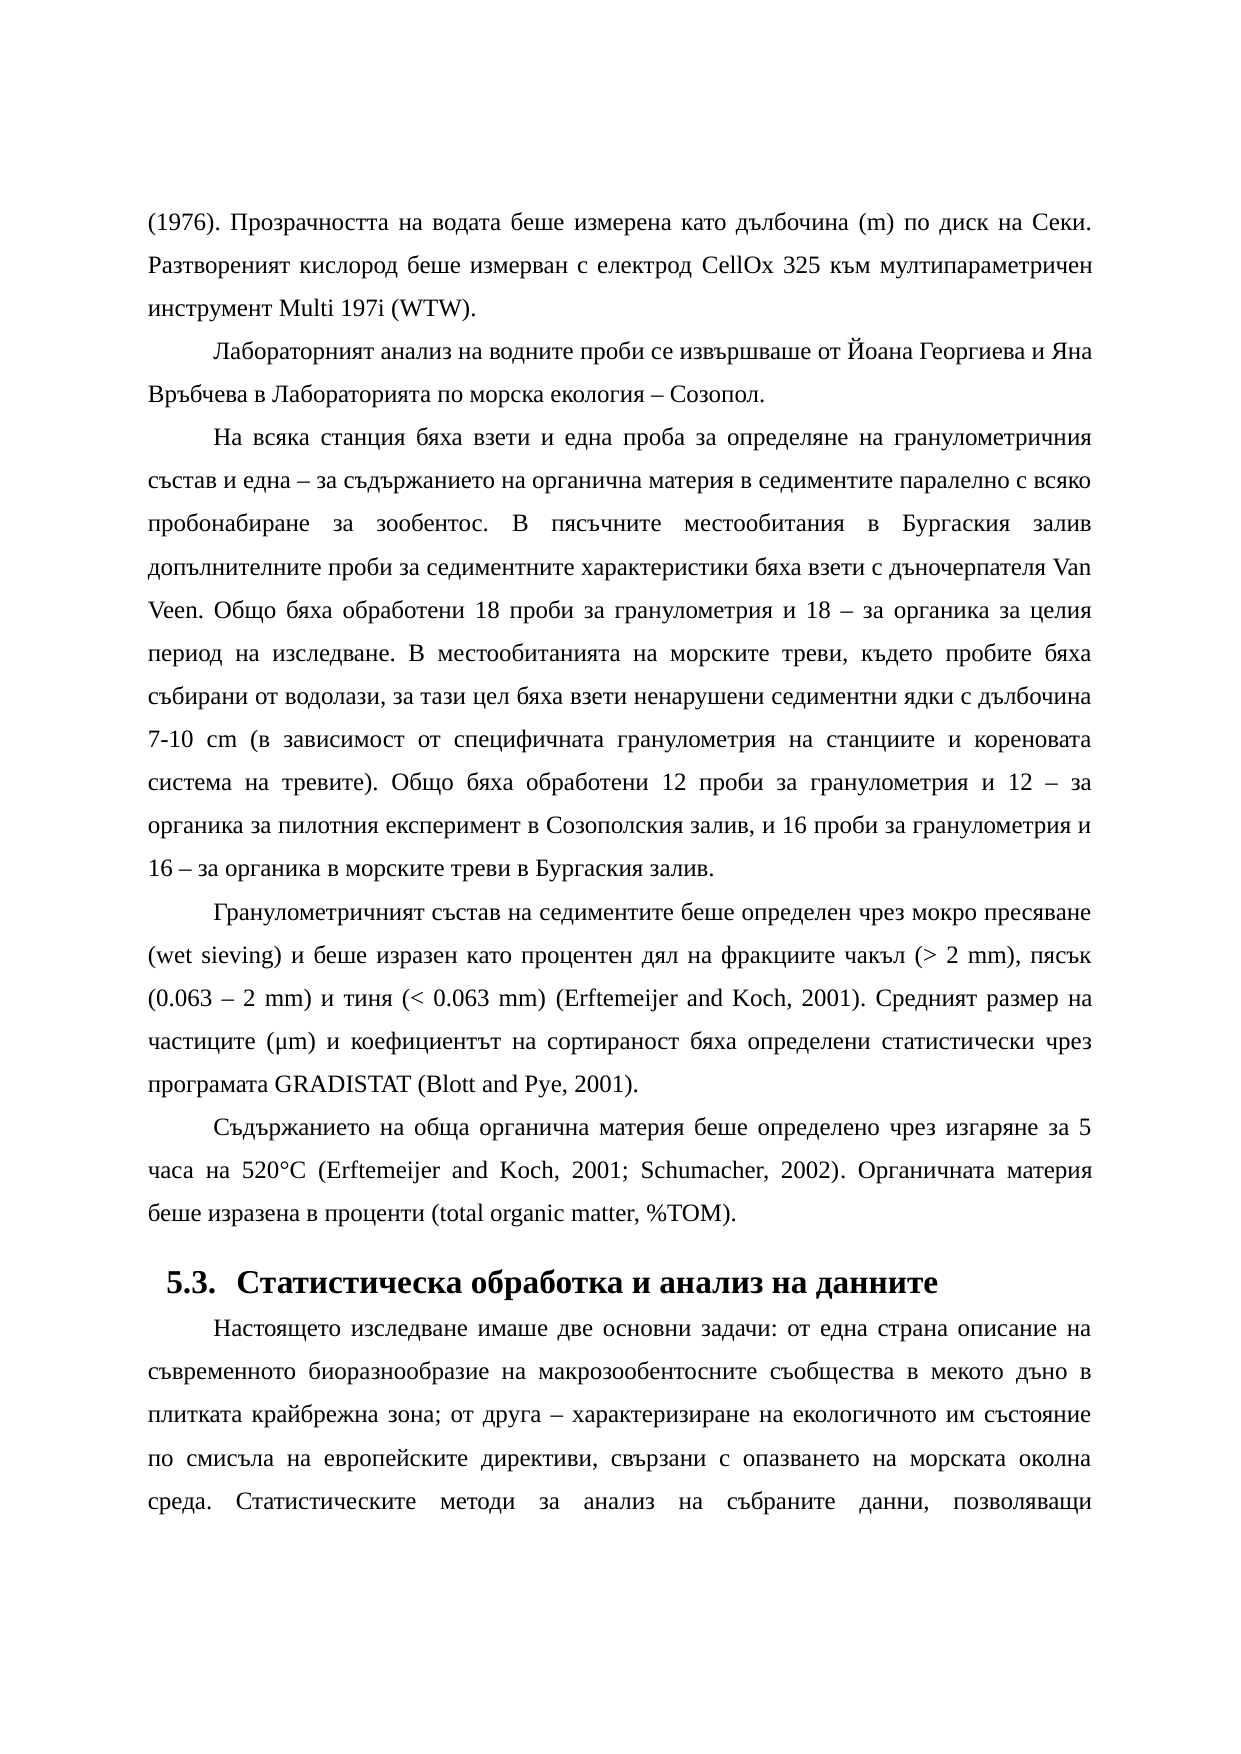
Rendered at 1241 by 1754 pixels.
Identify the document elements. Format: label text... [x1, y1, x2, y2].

text Лабораторният анализ на водните проби се извършваше от Йоана Георгиева и Яна Връбчева в Лабораторията по морска екология – Созопол. [148, 336, 1093, 408]
text Гранулометричният състав на седиментите беше определен чрез мокро пресяване (wet sieving) и беше изразен като процентен дял на фракциите чакъл (> 2 mm), пясък (0.063 – 2 mm) и тиня (< 0.063 mm) (Erftemeijer and Koch, 2001). Средният размер на частиците (μm) и коефициентът на сортираност бяха определени статистически чрез програмата GRADISTAT (Blott and Pye, 2001). [148, 897, 1093, 1098]
subtitle Статистическа обработка и анализ на данните [224, 1262, 1093, 1301]
text На всяка станция бяха взети и една проба за определяне на гранулометричния състав и една – за съдържанието на органична материя в седиментите паралелно с всяко пробонабиране за зообентос. В пясъчните местообитания в Бургаския залив допълнителните проби за седиментните характеристики бяха взети с дъночерпателя Van Veen. Общо бяха обработени 18 проби за гранулометрия и 18 – за органика за целия период на изследване. В местообитанията на морските треви, където пробите бяха събирани от водолази, за тази цел бяха взети ненарушени седиментни ядки с дълбочина 7-10 cm (в зависимост от специфичната гранулометрия на станциите и кореновата система на тревите). Общо бяха обработени 12 проби за гранулометрия и 12 – за органика за пилотния експеримент в Созополския залив, и 16 проби за гранулометрия и 16 – за органика в морските треви в Бургаския залив. [148, 422, 1093, 882]
text (1976). Прозрачността на водата беше измерена като дълбочина (m) по диск на Секи. Разтвореният кислород беше измерван с електрод CellOx 325 към мултипараметричен инструмент Multi 197i (WTW). [148, 207, 1093, 322]
text Съдържанието на обща органична материя беше определено чрез изгаряне за 5 часа на 520°С (Erftemeijer and Koch, 2001; Schumacher, 2002). Органичната материя беше изразена в проценти (total organic matter, %TOM). [148, 1112, 1093, 1227]
text Настоящето изследване имаше две основни задачи: от една страна описание на съвременното биоразнообразие на макрозообентосните съобщества в мекото дъно в плитката крайбрежна зона; от друга – характеризиране на екологичното им състояние по смисъла на европейските директиви, свързани с опазването на морската околна среда. Статистическите методи за анализ на събраните данни, позволяващи [148, 1313, 1093, 1514]
